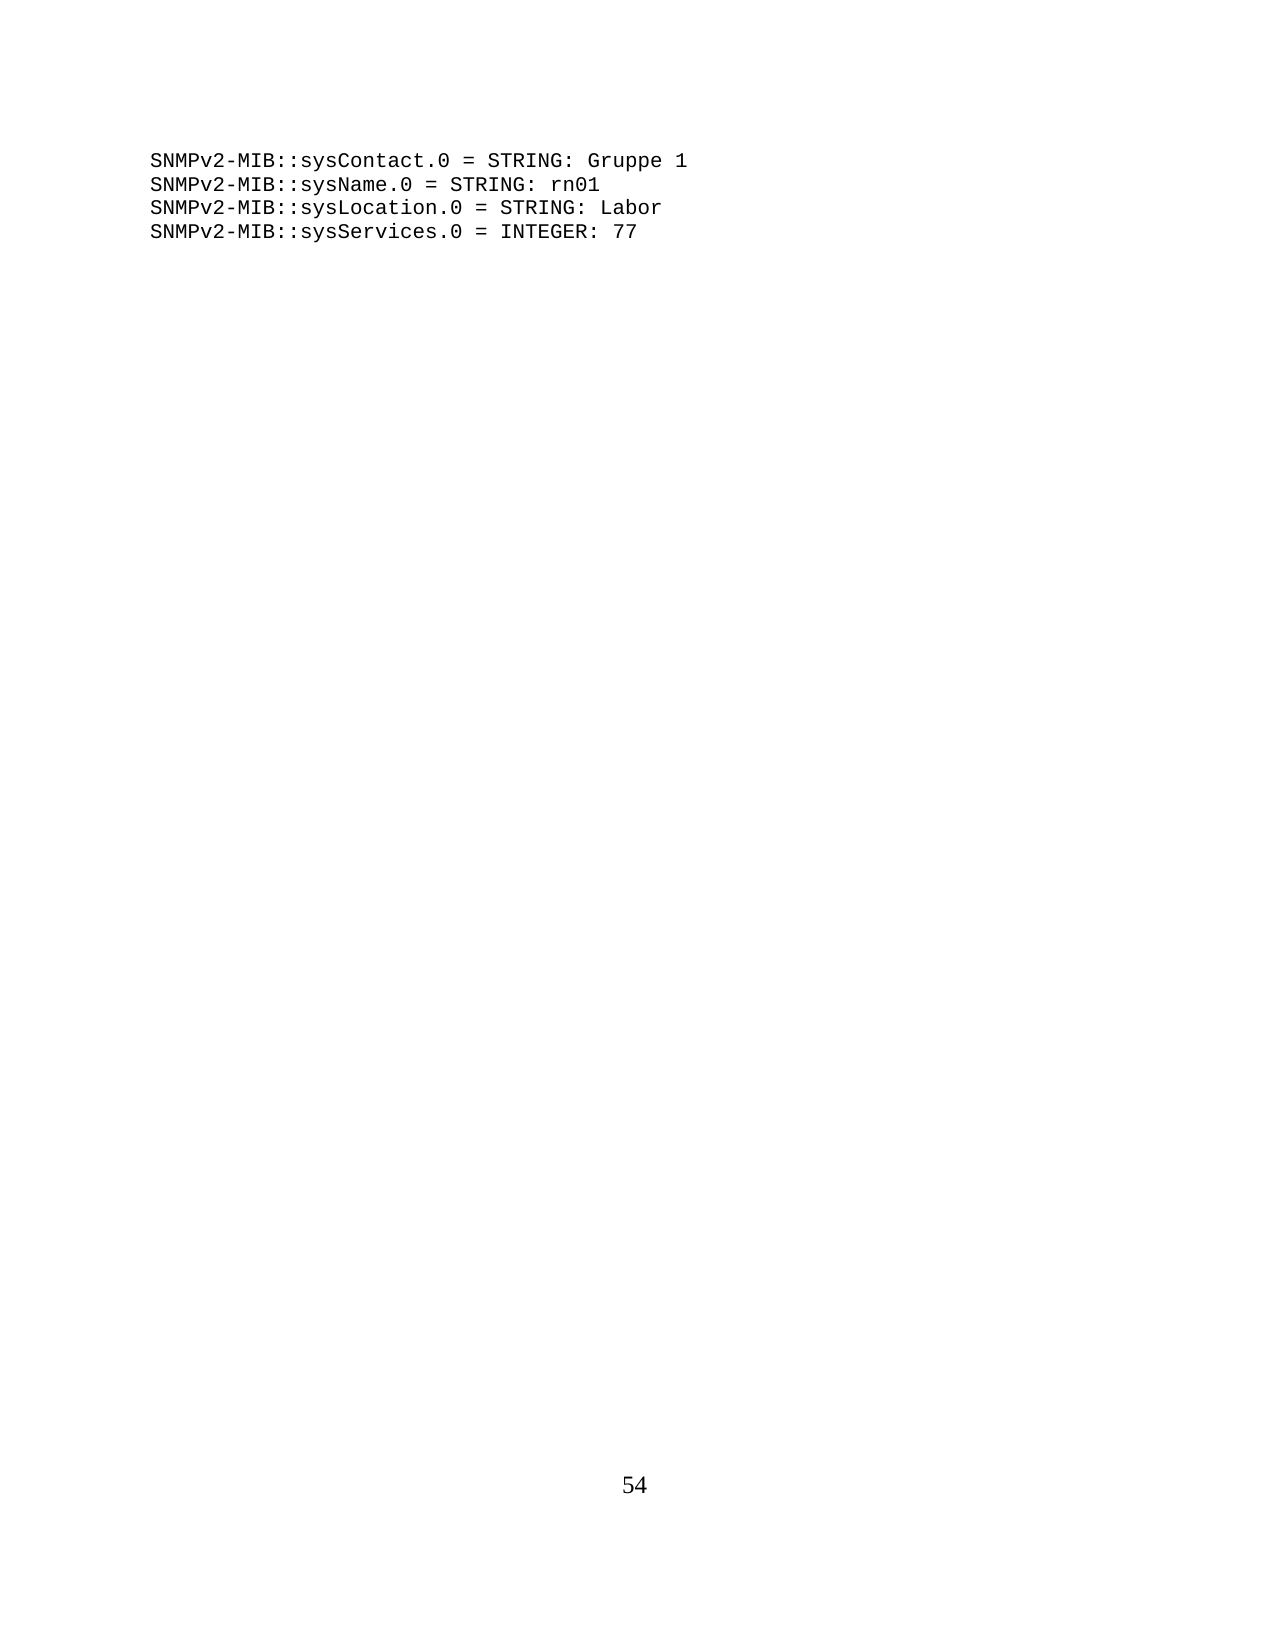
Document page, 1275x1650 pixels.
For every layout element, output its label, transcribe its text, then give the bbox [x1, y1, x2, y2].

text SNMPv2-MIB::sysLocation.0 = STRING: Labor [150, 197, 1125, 221]
text SNMPv2-MIB::sysName.0 = STRING: rn01 [150, 174, 1125, 197]
text SNMPv2-MIB::sysServices.0 = INTEGER: 77 [150, 221, 1125, 244]
text SNMPv2-MIB::sysContact.0 = STRING: Gruppe 1 [150, 150, 1125, 174]
